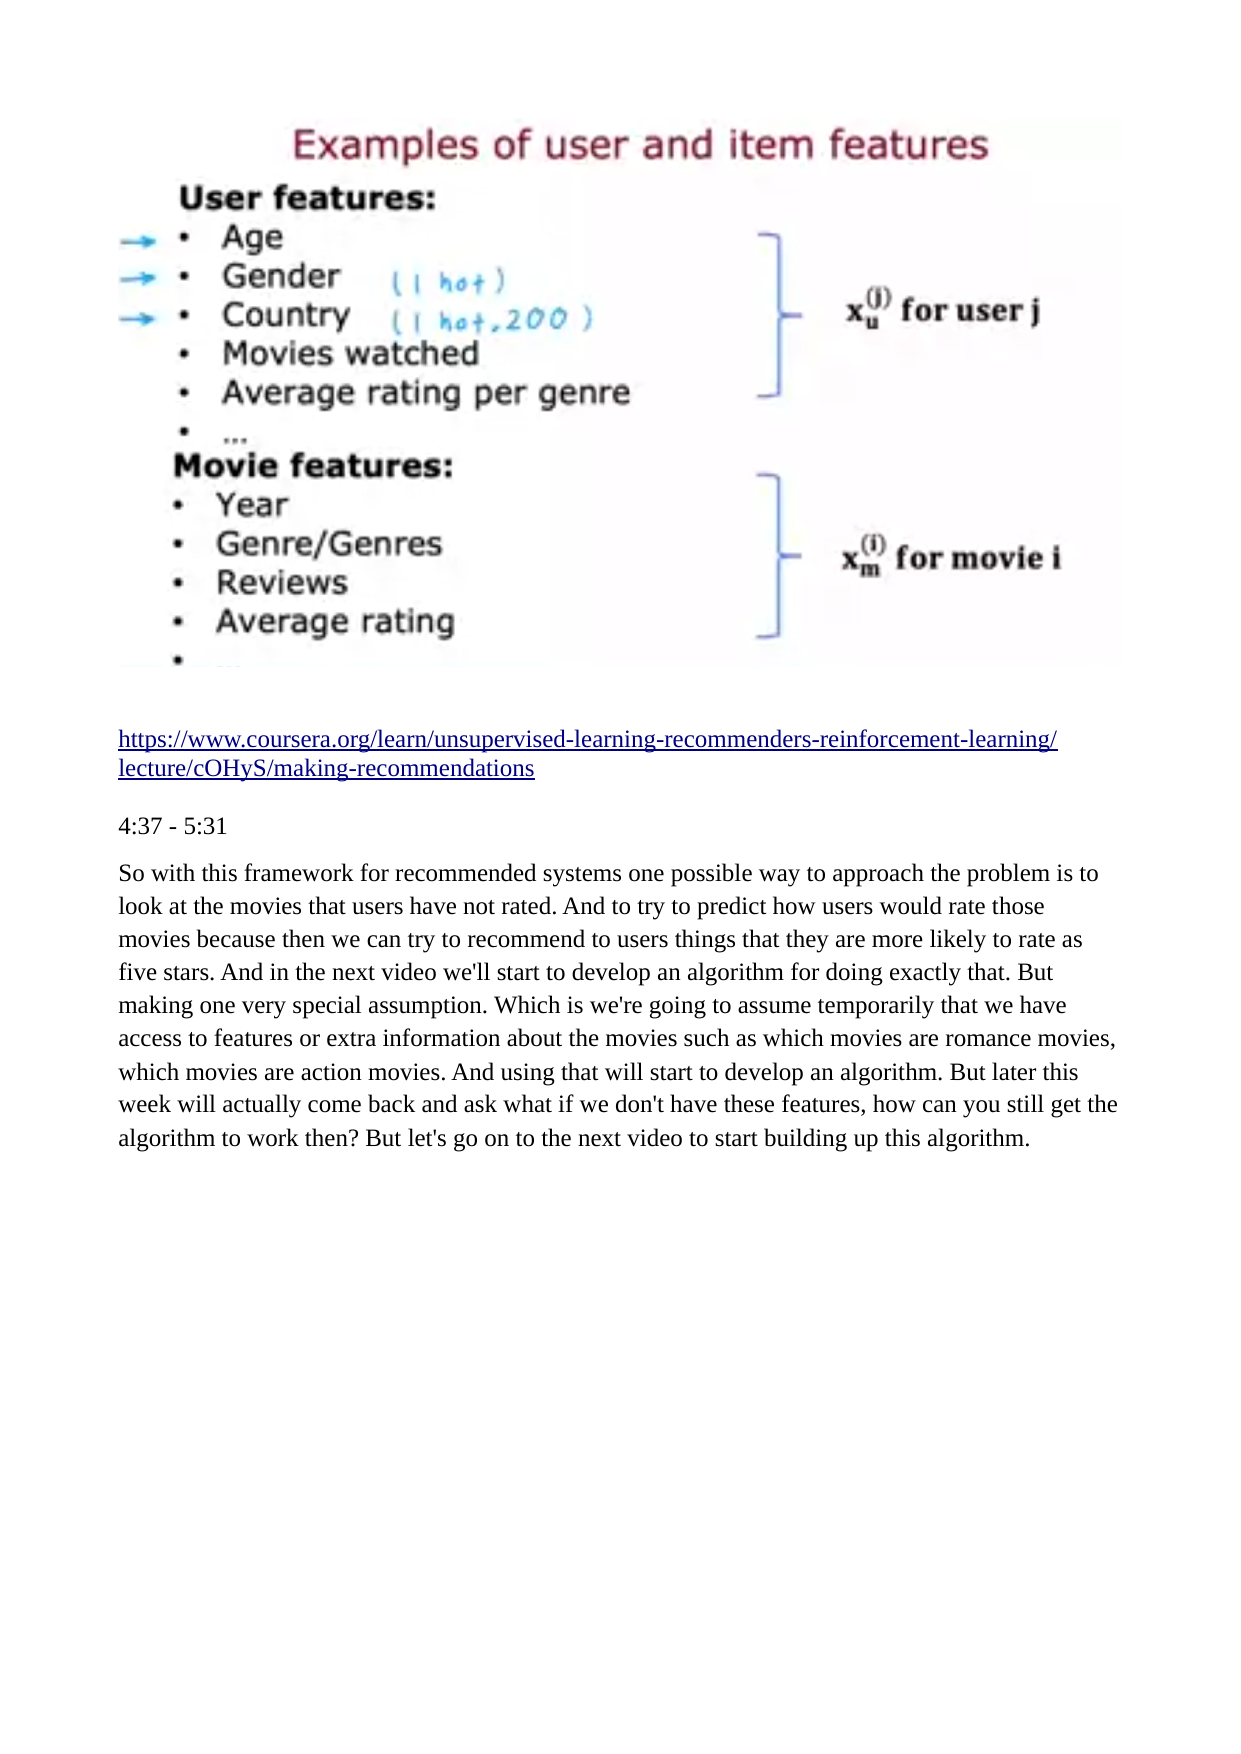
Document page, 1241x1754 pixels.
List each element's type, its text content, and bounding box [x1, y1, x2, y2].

text 4:37 - 5:31 [118, 811, 1122, 839]
text So with this framework for recommended systems one possible way to approach the problem is to look at the movies that users have not rated. And to try to predict how users would rate those movies because then we can try to recommend to users things that they are more likely to rate as five stars. And in the next video we'll start to develop an algorithm for doing exactly that. But making one very special assumption. Which is we're going to assume temporarily that we have access to features or extra information about the movies such as which movies are romance movies, which movies are action movies. And using that will start to develop an algorithm. But later this week will actually come back and ask what if we don't have these features, how can you still get the algorithm to work then? But let's go on to the next video to start building up this algorithm. [118, 858, 1122, 1151]
text https://www.coursera.org/learn/unsupervised-learning-recommenders-reinforcement-learning/lecture/cOHyS/making-recommendations [118, 724, 1122, 782]
picture [118, 118, 1123, 667]
